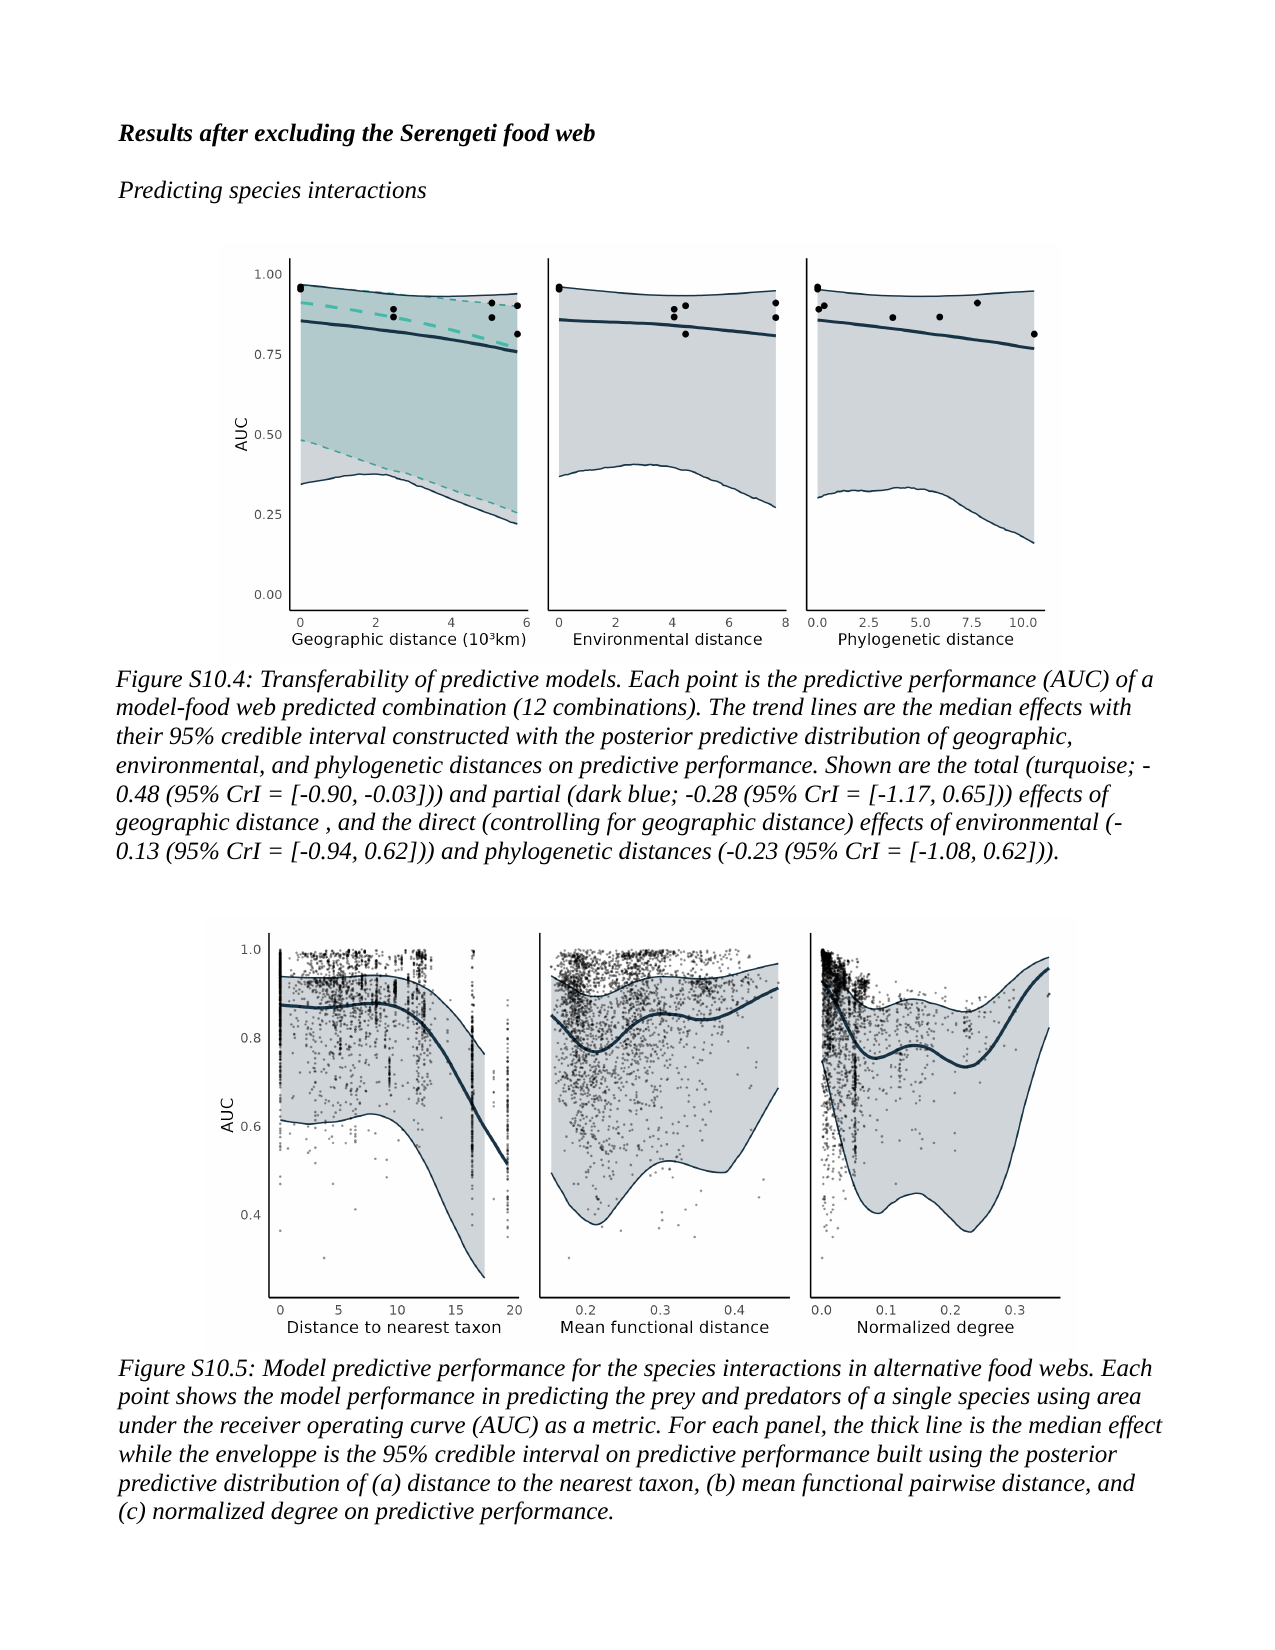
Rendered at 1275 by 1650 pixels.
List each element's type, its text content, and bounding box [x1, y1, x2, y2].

text Figure S10.5: Model predictive performance for the species interactions in alternative food webs. Each point shows the model performance in predicting the prey and predators of a single species using area under the receiver operating curve (AUC) as a metric. For each panel, the thick line is the median effect while the enveloppe is the 95% credible interval on predictive performance built using the posterior predictive distribution of (a) distance to the nearest taxon, (b) mean functional pairwise distance, and (c) normalized degree on predictive performance. [118, 916, 1163, 1525]
picture [204, 916, 1077, 1353]
picture [219, 243, 1061, 664]
text Results after excluding the Serengeti food web [118, 118, 1157, 147]
text Predicting species interactions [118, 176, 1157, 204]
text Figure S10.4: Transferability of predictive models. Each point is the predictive performance (AUC) of a model-food web predicted combination (12 combinations). The trend lines are the median effects with their 95% credible interval constructed with the posterior predictive distribution of geographic, environmental, and phylogenetic distances on predictive performance. Shown are the total (turquoise; -0.48 (95% CrI = [-0.90, -0.03])) and partial (dark blue; -0.28 (95% CrI = [-1.17, 0.65])) effects of geographic distance , and the direct (controlling for geographic distance) effects of environmental (-0.13 (95% CrI = [-0.94, 0.62])) and phylogenetic distances (-0.23 (95% CrI = [-1.08, 0.62])). [116, 243, 1165, 865]
